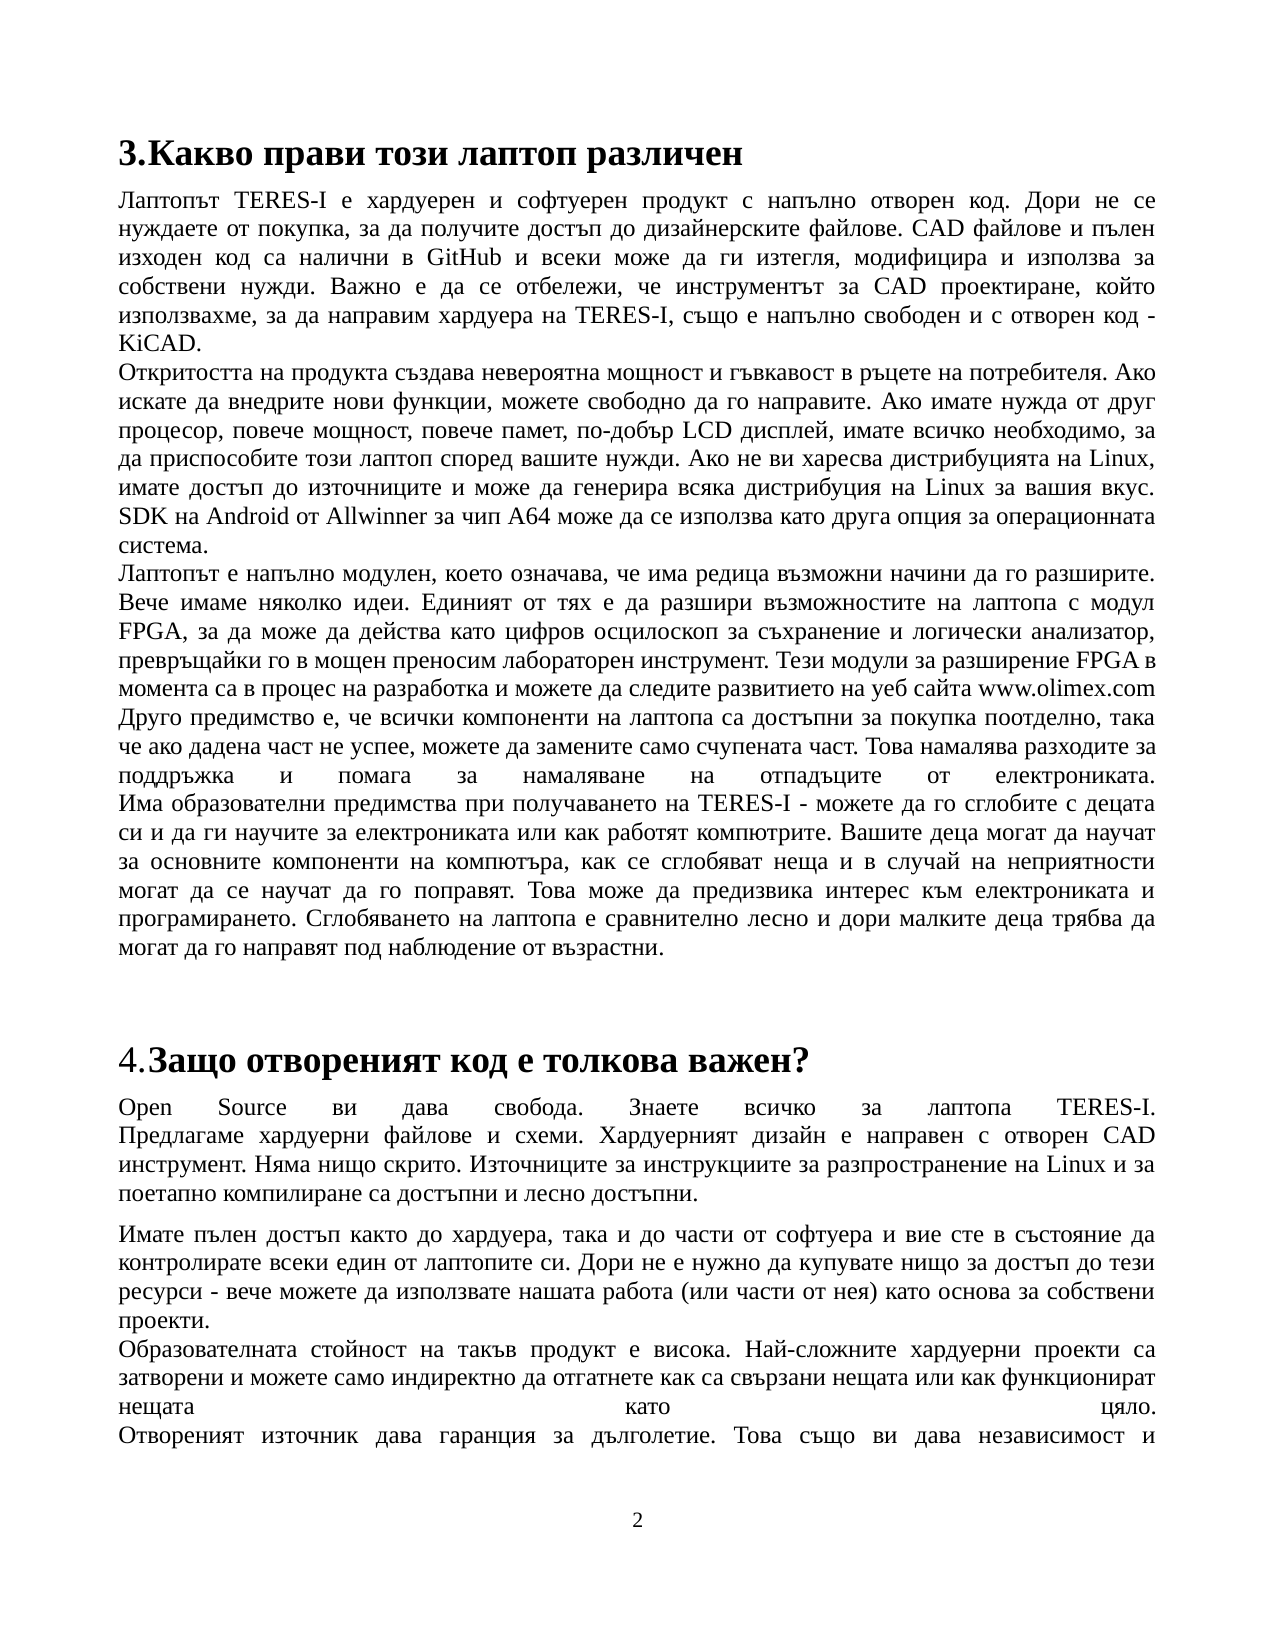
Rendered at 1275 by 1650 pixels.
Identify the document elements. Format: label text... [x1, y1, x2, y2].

list Защо отвореният код е толкова важен? [118, 1037, 1157, 1080]
text Имате пълен достъп както до хардуера, така и до части от софтуера и вие сте в състояние да контролирате всеки един от лаптопите си. Дори не е нужно да купувате нищо за достъп до тези ресурси - вече можете да използвате нашата работа (или части от нея) като основа за собствени проекти. Образователната стойност на такъв продукт е висока. Най-сложните хардуерни проекти са затворени и можете само индиректно да отгатнете как са свързани нещата или как функционират нещата като цяло. Отвореният източник дава гаранция за дълголетие. Това също ви дава независимост и [118, 1219, 1157, 1449]
text Open Source ви дава свобода. Знаете всичко за лаптопа TERES-I. Предлагаме хардуерни файлове и схеми. Хардуерният дизайн е направен с отворен CAD инструмент. Няма нищо скрито. Източниците за инструкциите за разпространение на Linux и за поетапно компилиране са достъпни и лесно достъпни. [118, 1092, 1157, 1207]
text Лаптопът TERES-I е хардуерен и софтуерен продукт с напълно отворен код. Дори не се нуждаете от покупка, за да получите достъп до дизайнерските файлове. CAD файлове и пълен изходен код са налични в GitHub и всеки може да ги изтегля, модифицира и използва за собствени нужди. Важно е да се отбележи, че инструментът за CAD проектиране, който използвахме, за да направим хардуера на TERES-I, също е напълно свободен и с отворен код - KiCAD. Откритостта на продукта създава невероятна мощност и гъвкавост в ръцете на потребителя. Ако искате да внедрите нови функции, можете свободно да го направите. Ако имате нужда от друг процесор, повече мощност, повече памет, по-добър LCD дисплей, имате всичко необходимо, за да приспособите този лаптоп според вашите нужди. Ако не ви харесва дистрибуцията на Linux, имате достъп до източниците и може да генерира всяка дистрибуция на Linux за вашия вкус. SDK на Android от Allwinner за чип A64 може да се използва като друга опция за операционната система. Лаптопът е напълно модулен, което означава, че има редица възможни начини да го разширите. Вече имаме няколко идеи. Единият от тях е да разшири възможностите на лаптопа с модул FPGA, за да може да действа като цифров осцилоскоп за съхранение и логически анализатор, превръщайки го в мощен преносим лабораторен инструмент. Тези модули за разширение FPGA в момента са в процес на разработка и можете да следите развитието на уеб сайта www.olimex.com Друго предимство е, че всички компоненти на лаптопа са достъпни за покупка поотделно, така че ако дадена част не успее, можете да замените само счупената част. Това намалява разходите за поддръжка и помага за намаляване на отпадъците от електрониката. Има образователни предимства при получаването на TERES-I - можете да го сглобите с децата си и да ги научите за електрониката или как работят компютрите. Вашите деца могат да научат за основните компоненти на компютъра, как се сглобяват неща и в случай на неприятности могат да се научат да го поправят. Това може да предизвика интерес към електрониката и програмирането. Сглобяването на лаптопа е сравнително лесно и дори малките деца трябва да могат да го направят под наблюдение от възрастни. [118, 185, 1157, 961]
list Какво прави този лаптоп различен [118, 130, 1157, 173]
